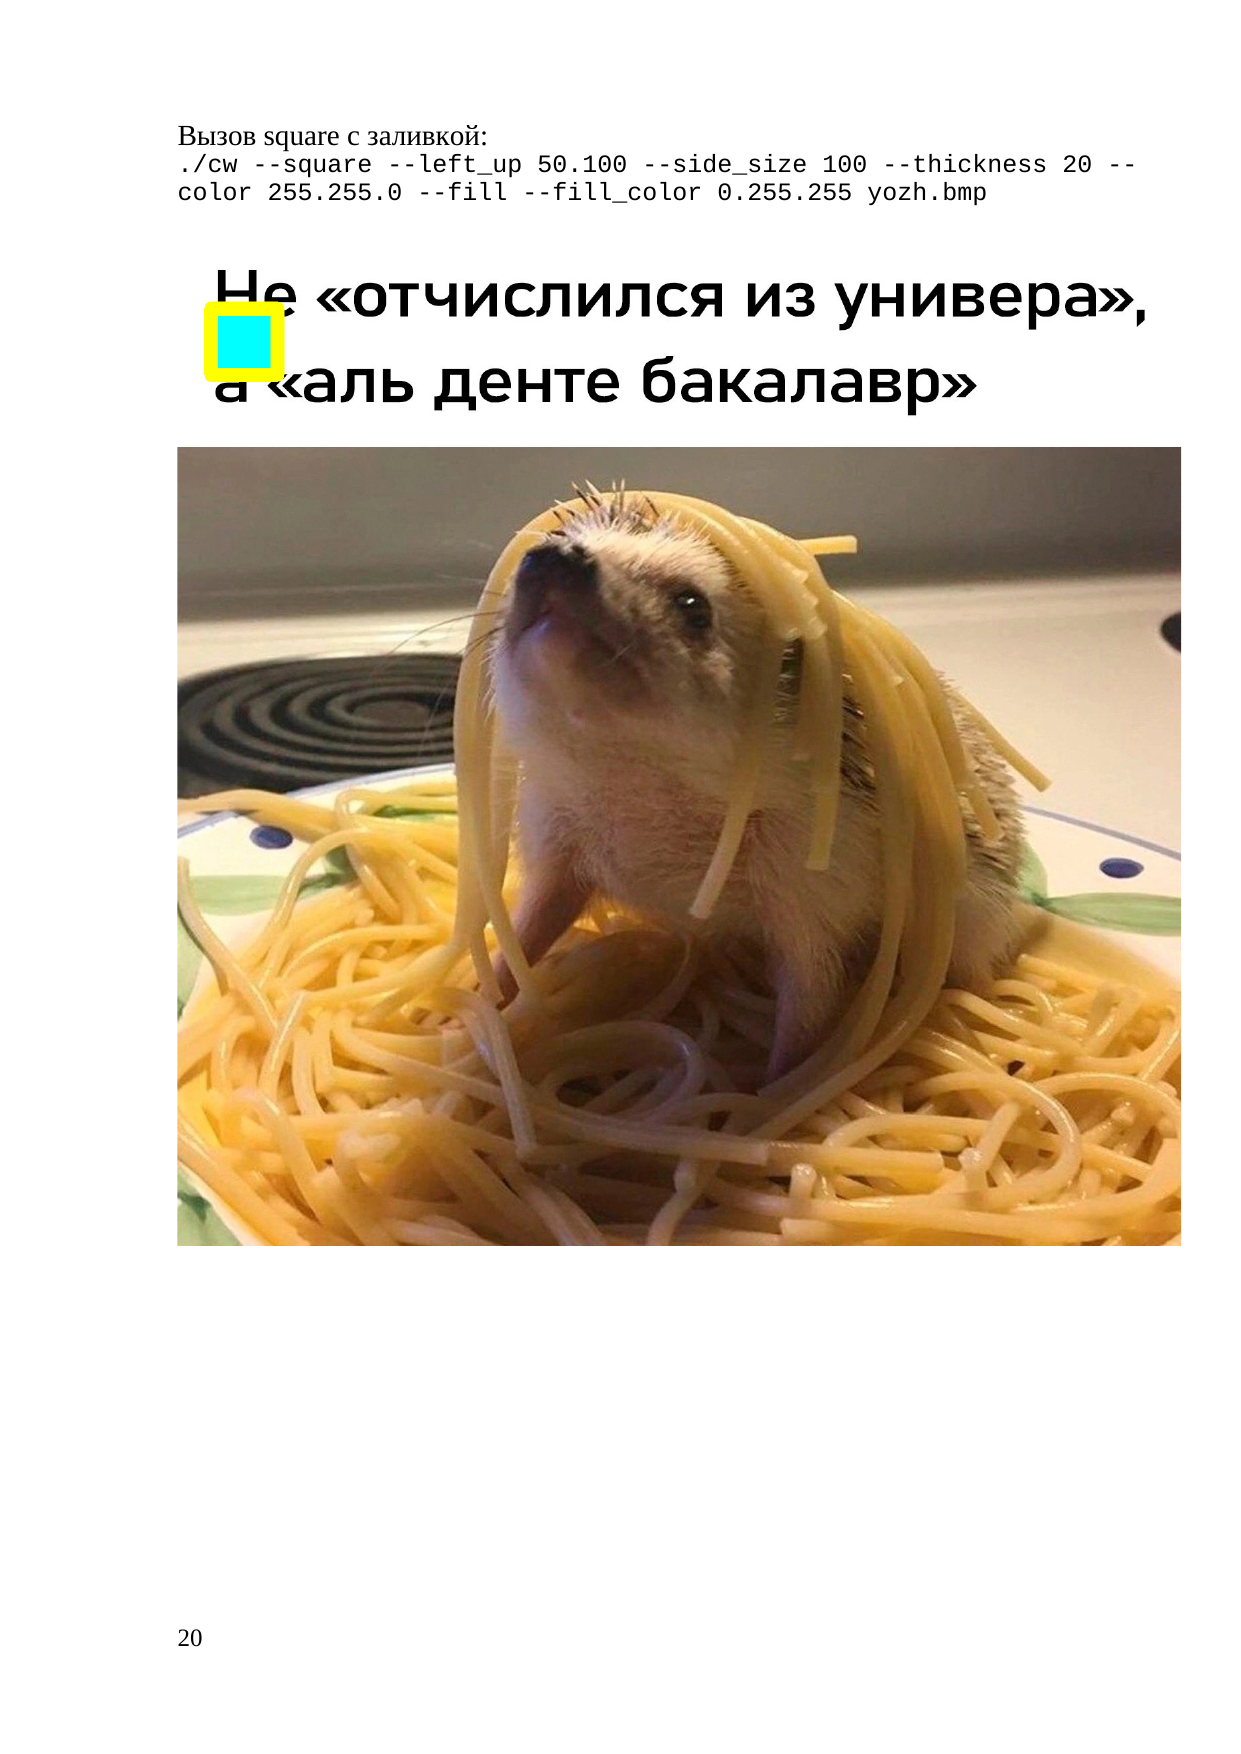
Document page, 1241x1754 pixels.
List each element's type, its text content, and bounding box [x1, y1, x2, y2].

text ./cw --square --left_up 50.100 --side_size 100 --thickness 20 --color 255.255.0 --fill --fill_color 0.255.255 yozh.bmp [177, 152, 1181, 208]
text Вызов square с заливкой: [177, 118, 1181, 152]
picture [177, 241, 1182, 1246]
